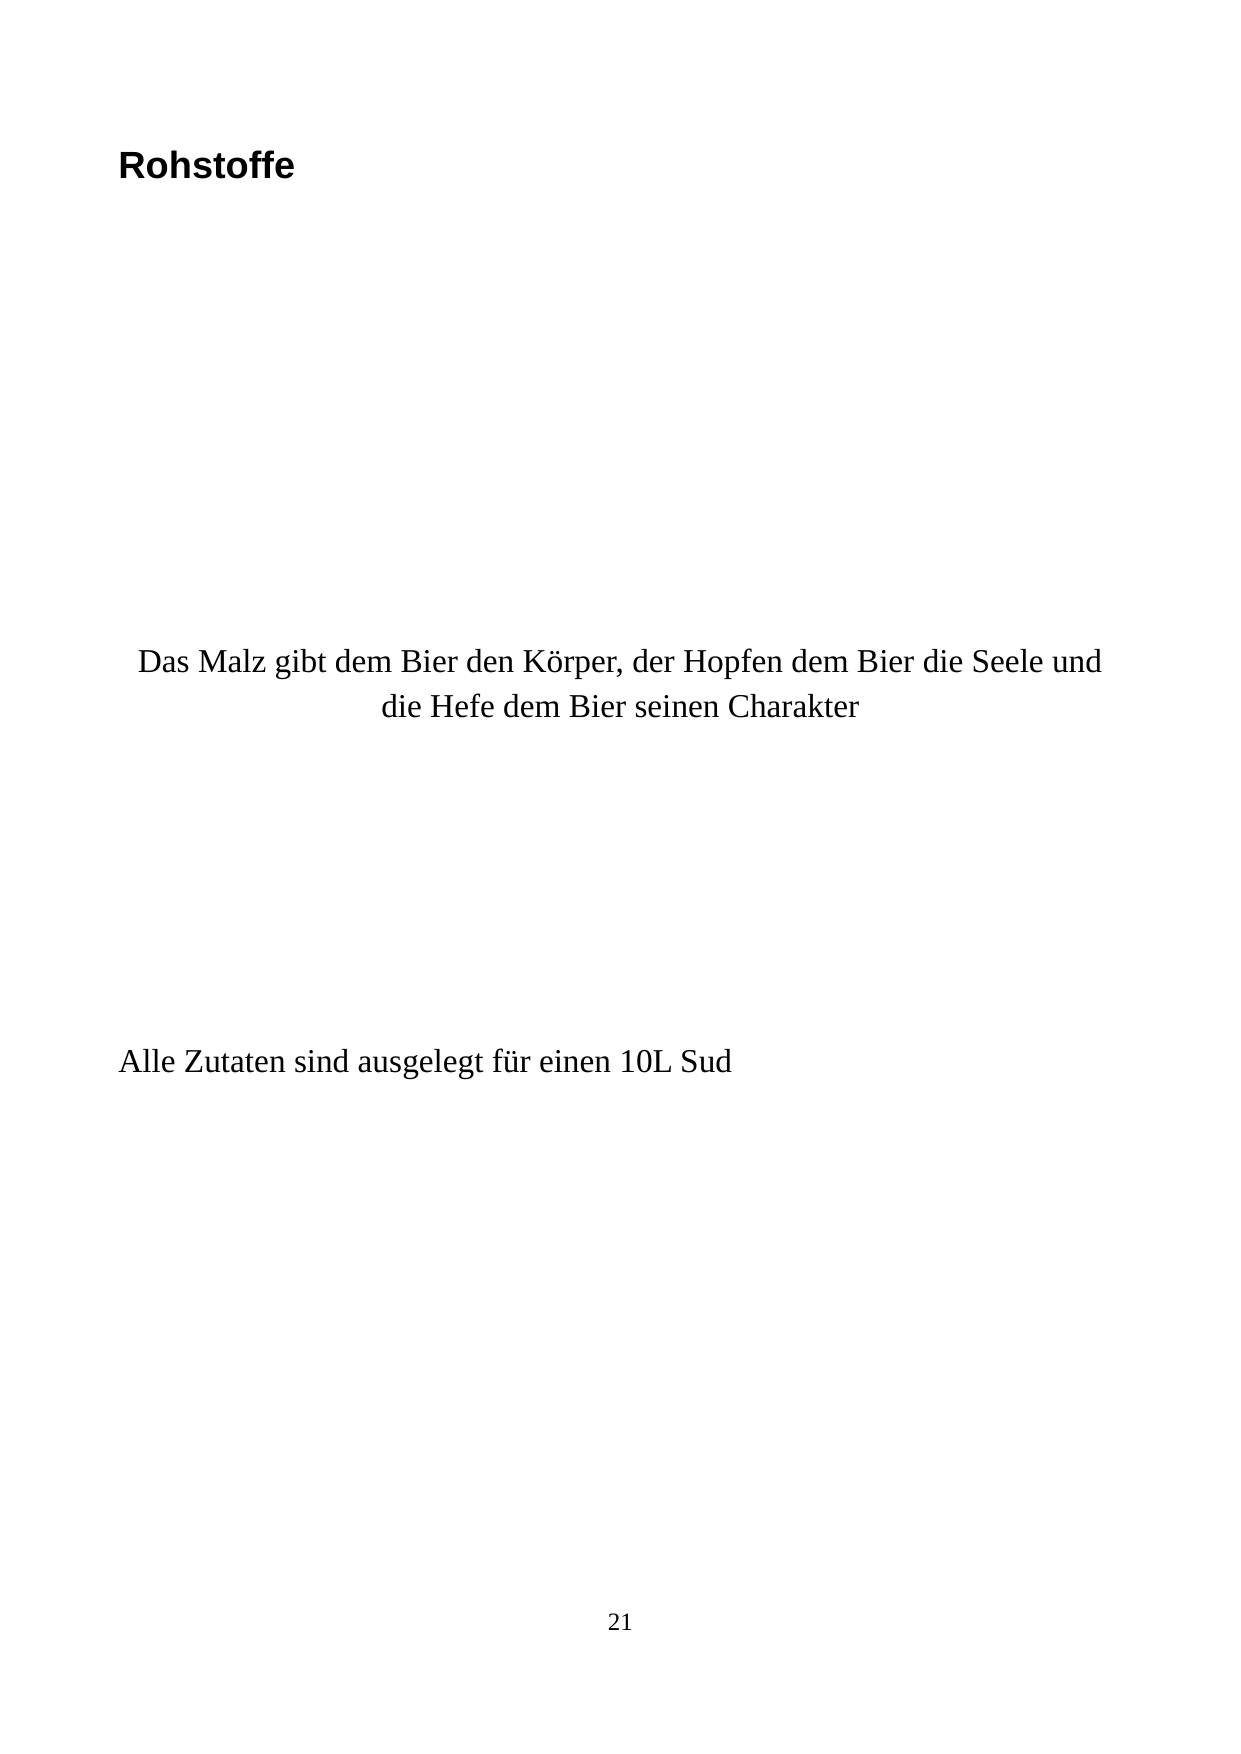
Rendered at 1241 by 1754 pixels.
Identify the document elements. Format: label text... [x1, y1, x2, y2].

text Das Malz gibt dem Bier den Körper, der Hopfen dem Bier die Seele und die Hefe dem Bier seinen Charakter [118, 641, 1122, 725]
text Alle Zutaten sind ausgelegt für einen 10L Sud [118, 1042, 1122, 1080]
subtitle Rohstoffe [118, 143, 1122, 187]
